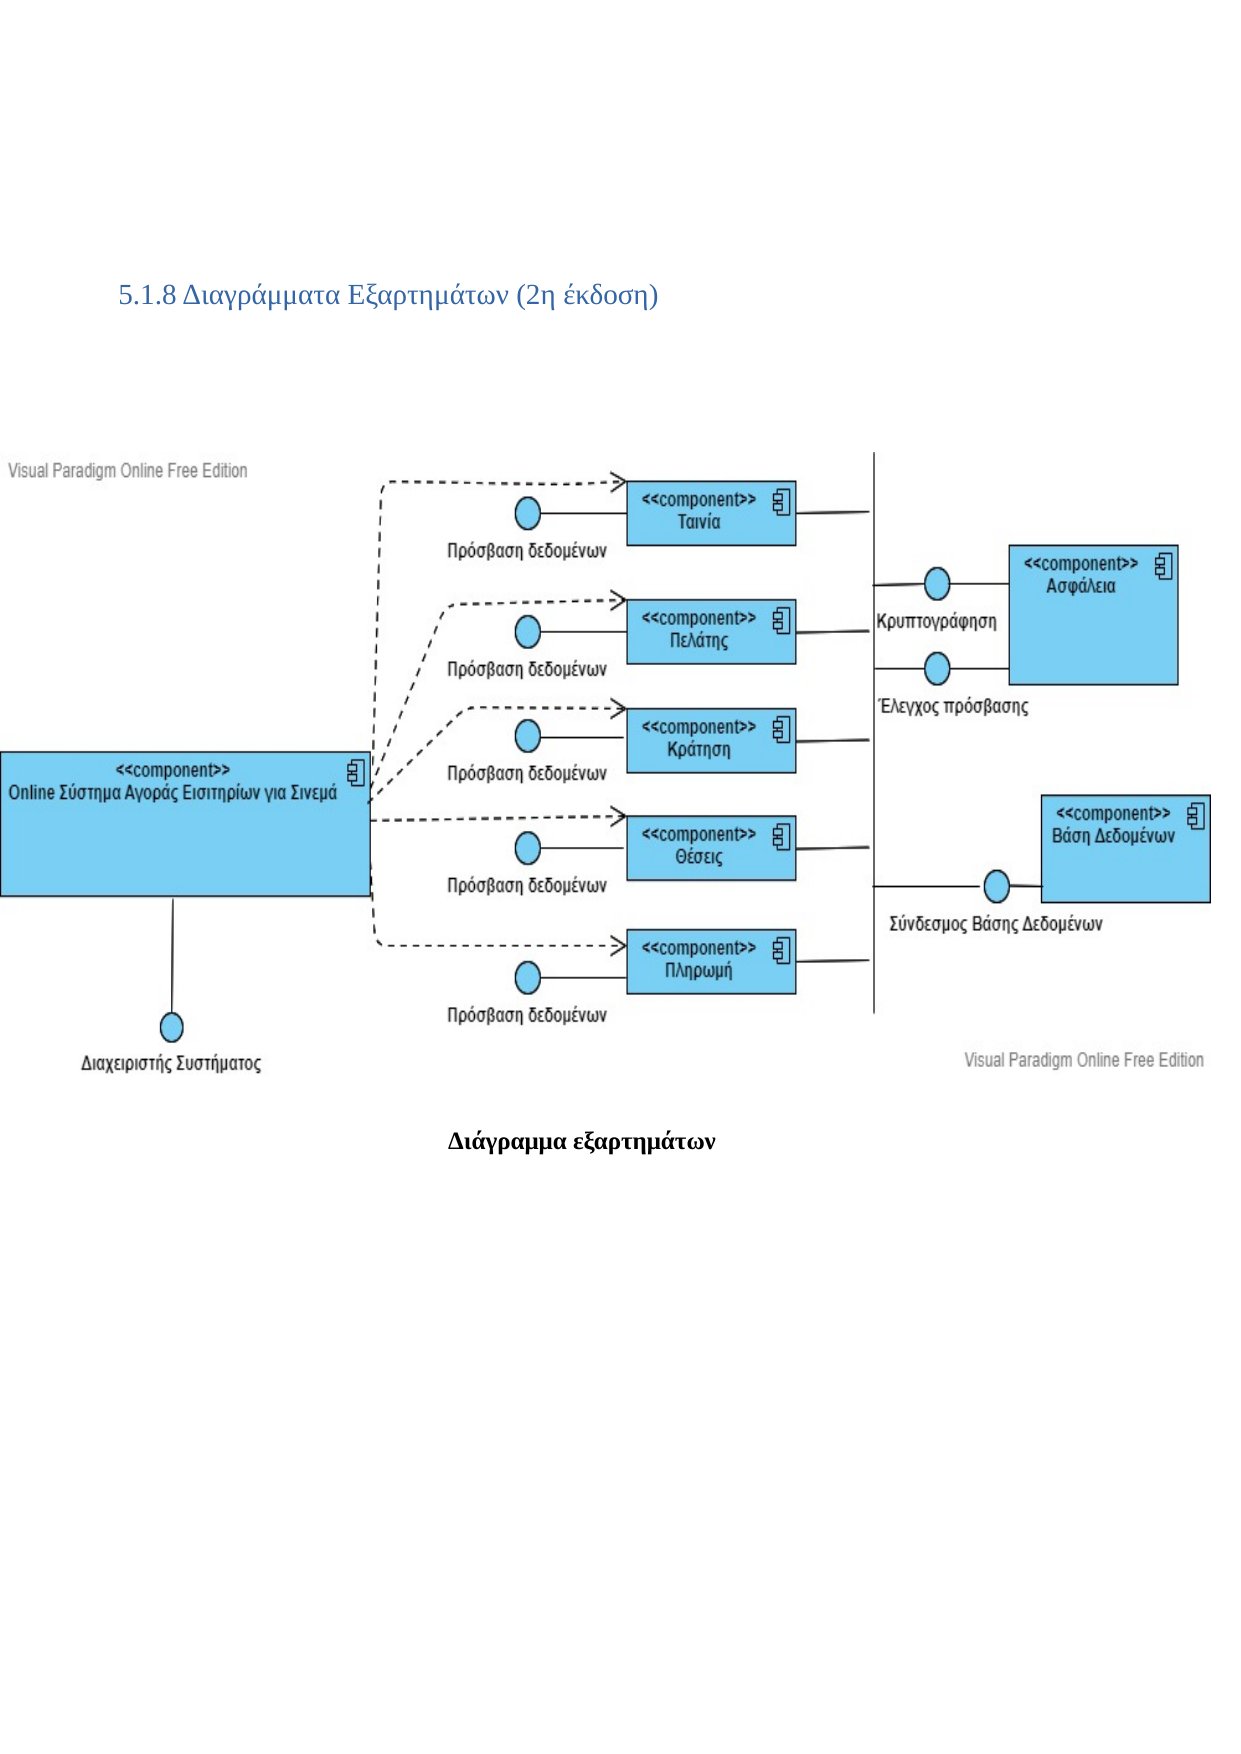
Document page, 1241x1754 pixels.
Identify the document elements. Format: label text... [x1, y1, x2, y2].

text Διάγραμμα εξαρτημάτων [118, 1126, 1122, 1155]
text 5.1.8 Διαγράμματα Εξαρτημάτων (2η έκδοση) [118, 277, 1122, 311]
